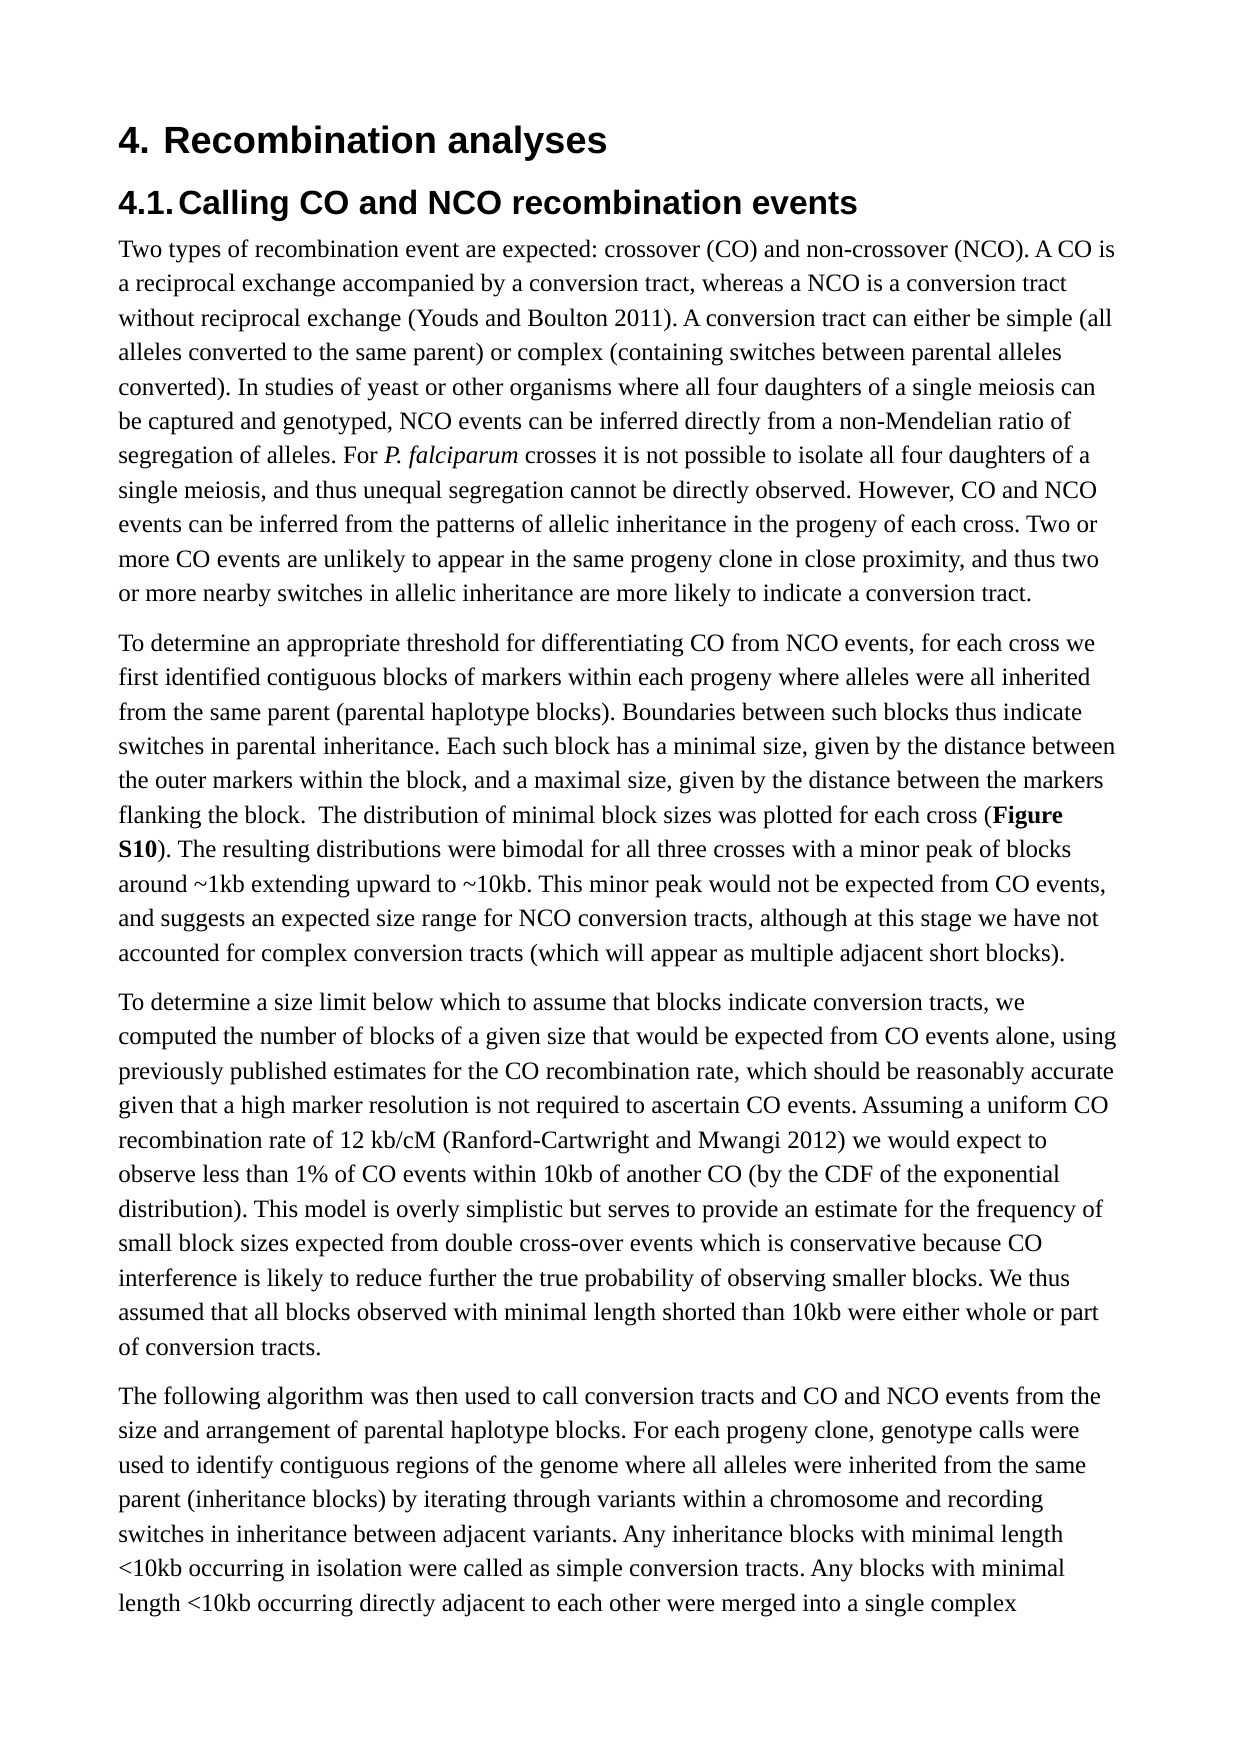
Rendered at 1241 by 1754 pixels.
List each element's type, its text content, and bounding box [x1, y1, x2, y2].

text To determine an appropriate threshold for differentiating CO from NCO events, for each cross we first identified contiguous blocks of markers within each progeny where alleles were all inherited from the same parent (parental haplotype blocks). Boundaries between such blocks thus indicate switches in parental inheritance. Each such block has a minimal size, given by the distance between the outer markers within the block, and a maximal size, given by the distance between the markers flanking the block. The distribution of minimal block sizes was plotted for each cross (Figure S10). The resulting distributions were bimodal for all three crosses with a minor peak of blocks around ~1kb extending upward to ~10kb. This minor peak would not be expected from CO events, and suggests an expected size range for NCO conversion tracts, although at this stage we have not accounted for complex conversion tracts (which will appear as multiple adjacent short blocks). [118, 628, 1122, 967]
subtitle Recombination analyses [118, 118, 1122, 162]
text The following algorithm was then used to call conversion tracts and CO and NCO events from the size and arrangement of parental haplotype blocks. For each progeny clone, genotype calls were used to identify contiguous regions of the genome where all alleles were inherited from the same parent (inheritance blocks) by iterating through variants within a chromosome and recording switches in inheritance between adjacent variants. Any inheritance blocks with minimal length <10kb occurring in isolation were called as simple conversion tracts. Any blocks with minimal length <10kb occurring directly adjacent to each other were merged into a single complex [118, 1381, 1122, 1616]
text To determine a size limit below which to assume that blocks indicate conversion tracts, we computed the number of blocks of a given size that would be expected from CO events alone, using previously published estimates for the CO recombination rate, which should be reasonably accurate given that a high marker resolution is not required to ascertain CO events. Assuming a uniform CO recombination rate of 12 kb/cM (Ranford-Cartwright and Mwangi 2012)⁠ we would expect to observe less than 1% of CO events within 10kb of another CO (by the CDF of the exponential distribution). This model is overly simplistic but serves to provide an estimate for the frequency of small block sizes expected from double cross-over events which is conservative because CO interference is likely to reduce further the true probability of observing smaller blocks. We thus assumed that all blocks observed with minimal length shorted than 10kb were either whole or part of conversion tracts. [118, 987, 1122, 1361]
text Two types of recombination event are expected: crossover (CO) and non-crossover (NCO). A CO is a reciprocal exchange accompanied by a conversion tract, whereas a NCO is a conversion tract without reciprocal exchange (Youds and Boulton 2011)⁠. A conversion tract can either be simple (all alleles converted to the same parent) or complex (containing switches between parental alleles converted). In studies of yeast or other organisms where all four daughters of a single meiosis can be captured and genotyped, NCO events can be inferred directly from a non-Mendelian ratio of segregation of alleles. For P. falciparum crosses it is not possible to isolate all four daughters of a single meiosis, and thus unequal segregation cannot be directly observed. However, CO and NCO events can be inferred from the patterns of allelic inheritance in the progeny of each cross. Two or more CO events are unlikely to appear in the same progeny clone in close proximity, and thus two or more nearby switches in allelic inheritance are more likely to indicate a conversion tract. [118, 234, 1122, 607]
subtitle Calling CO and NCO recombination events [118, 183, 1122, 221]
